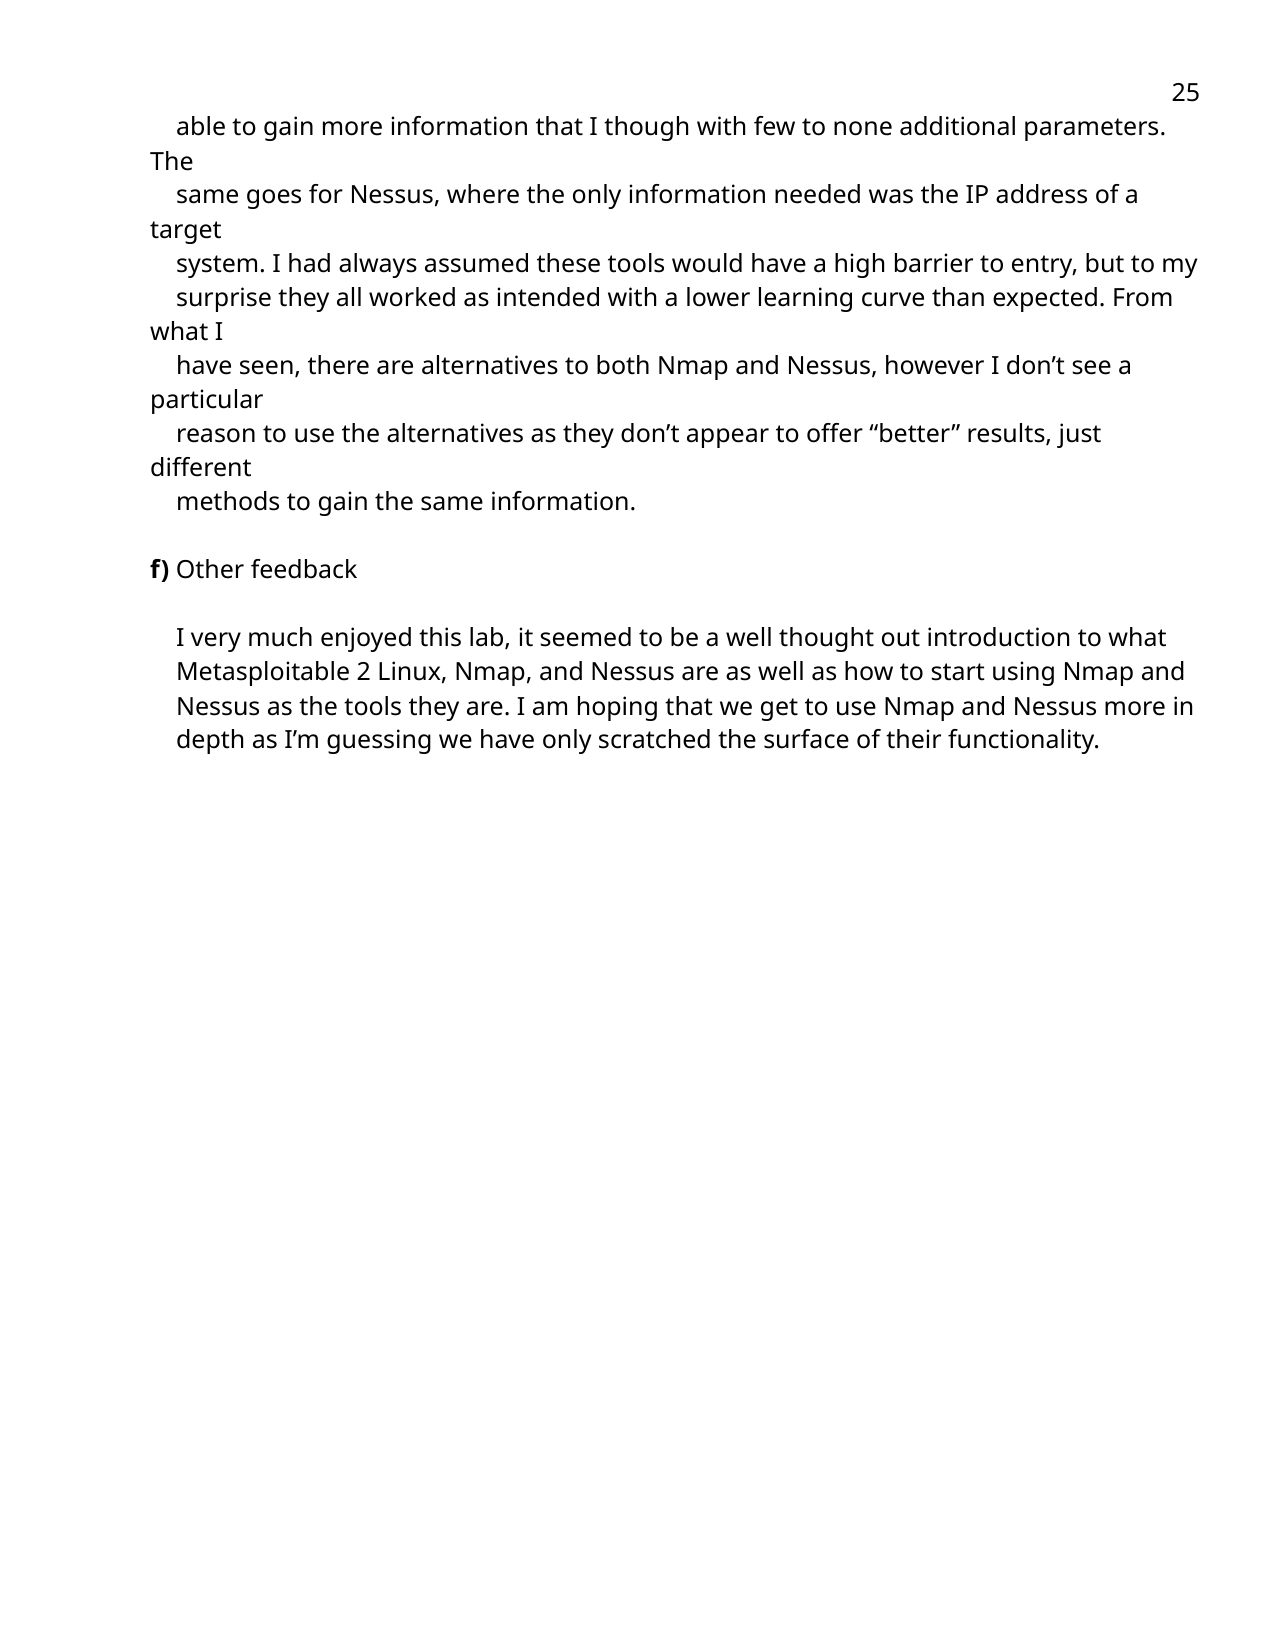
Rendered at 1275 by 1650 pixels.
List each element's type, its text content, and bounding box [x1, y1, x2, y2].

text have seen, there are alternatives to both Nmap and Nessus, however I don’t see a particular [150, 347, 1200, 416]
text Nessus as the tools they are. I am hoping that we get to use Nmap and Nessus more in [150, 688, 1200, 722]
text depth as I’m guessing we have only scratched the surface of their functionality. [150, 722, 1200, 756]
text reason to use the alternatives as they don’t appear to offer “better” results, just different [150, 416, 1200, 484]
text Metasploitable 2 Linux, Nmap, and Nessus are as well as how to start using Nmap and [150, 654, 1200, 688]
text same goes for Nessus, where the only information needed was the IP address of a target [150, 177, 1200, 245]
text methods to gain the same information. [150, 484, 1200, 518]
text able to gain more information that I though with few to none additional parameters. The [150, 109, 1200, 177]
text I very much enjoyed this lab, it seemed to be a well thought out introduction to what [150, 620, 1200, 654]
text system. I had always assumed these tools would have a high barrier to entry, but to my [150, 245, 1200, 279]
text surprise they all worked as intended with a lower learning curve than expected. From what I [150, 279, 1200, 347]
text f) Other feedback [150, 552, 1200, 586]
